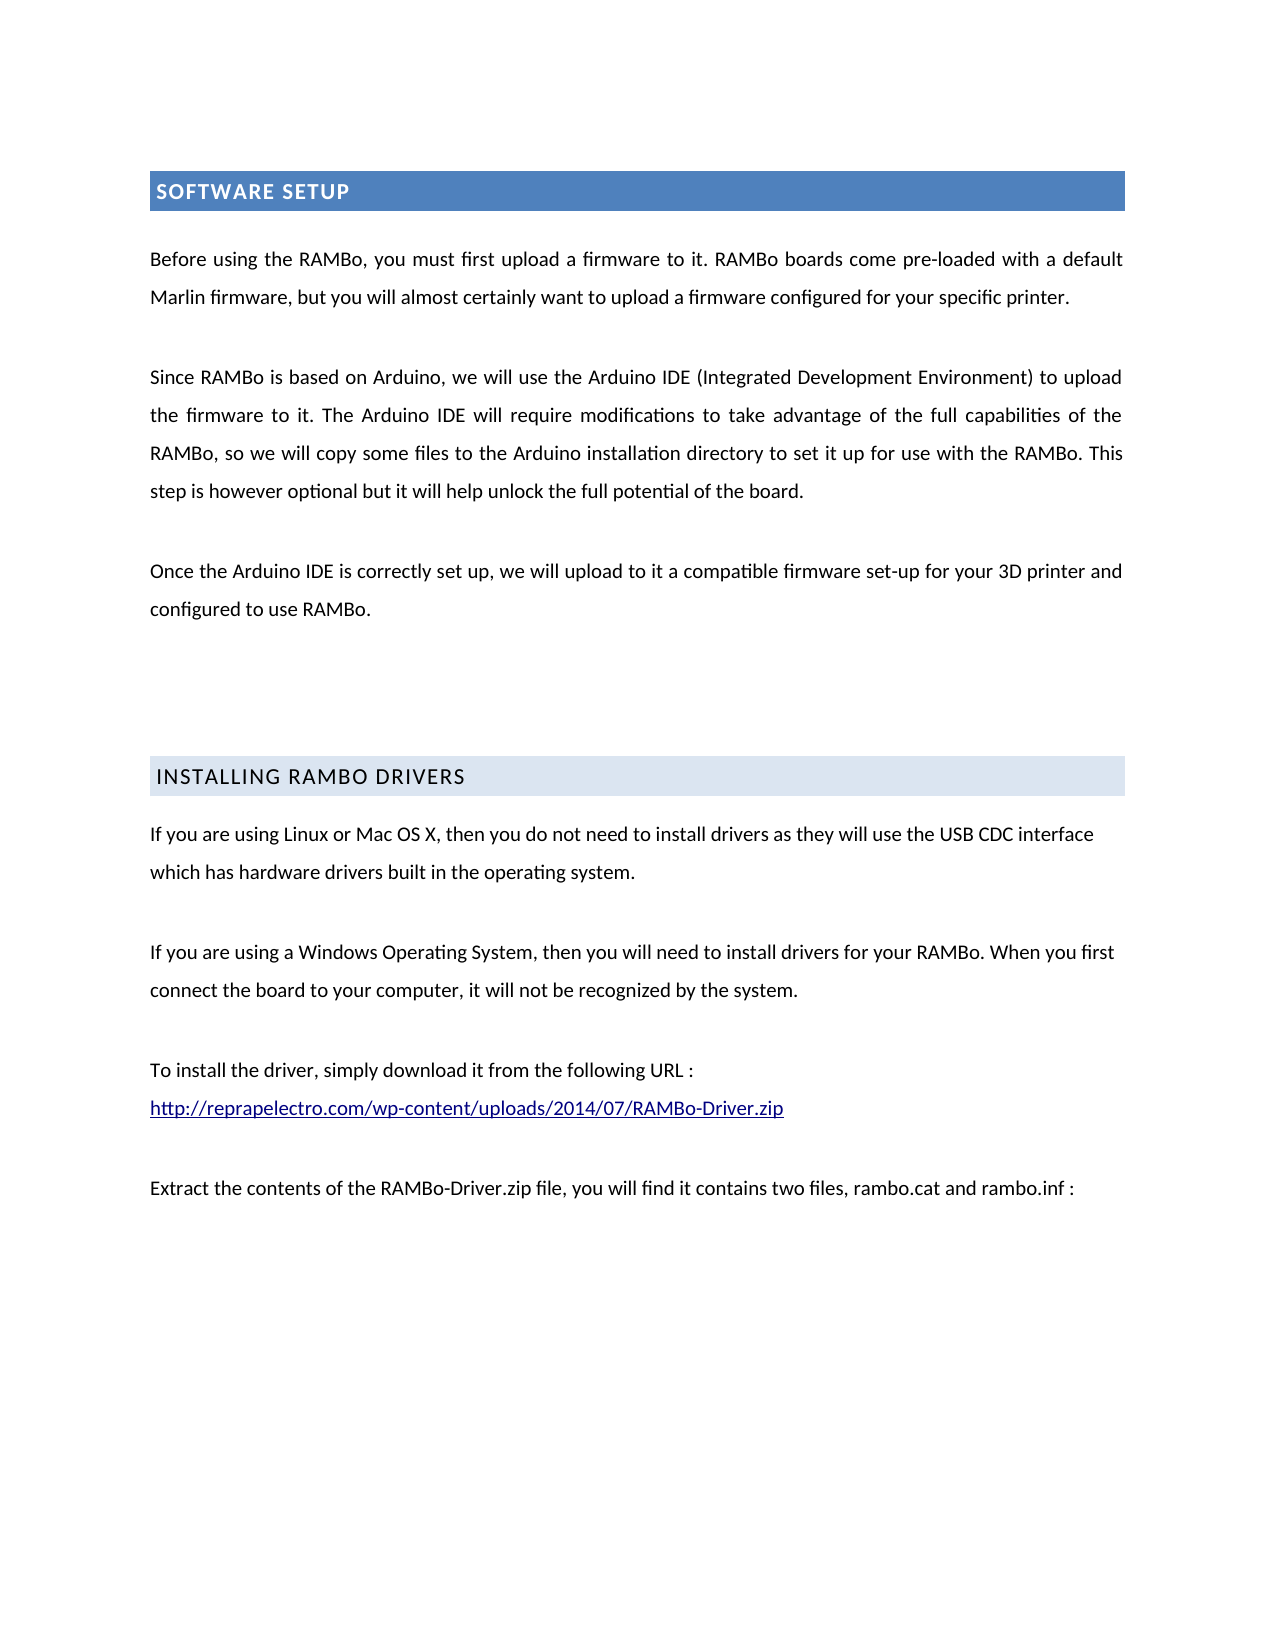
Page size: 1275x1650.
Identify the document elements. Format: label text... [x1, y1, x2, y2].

text To install the driver, simply download it from the following URL : http://reprapelectro.com/wp-content/uploads/2014/07/RAMBo-Driver.zip [150, 1057, 1125, 1121]
text Before using the RAMBo, you must first upload a firmware to it. RAMBo boards come pre-loaded with a default Marlin firmware, but you will almost certainly want to upload a firmware configured for your specific printer. [150, 246, 1125, 310]
subtitle Installing RAMBo drivers [156, 762, 1119, 790]
text If you are using a Windows Operating System, then you will need to install drivers for your RAMBo. When you first connect the board to your computer, it will not be recognized by the system. [150, 939, 1125, 1003]
subtitle Software setup [156, 177, 1119, 205]
text Since RAMBo is based on Arduino, we will use the Arduino IDE (Integrated Development Environment) to upload the firmware to it. The Arduino IDE will require modifications to take advantage of the full capabilities of the RAMBo, so we will copy some files to the Arduino installation directory to set it up for use with the RAMBo. This step is however optional but it will help unlock the full potential of the board. [150, 364, 1125, 504]
text If you are using Linux or Mac OS X, then you do not need to install drivers as they will use the USB CDC interface which has hardware drivers built in the operating system. [150, 821, 1125, 885]
text Extract the contents of the RAMBo-Driver.zip file, you will find it contains two files, rambo.cat and rambo.inf : [150, 1175, 1125, 1201]
text Once the Arduino IDE is correctly set up, we will upload to it a compatible firmware set-up for your 3D printer and configured to use RAMBo. [150, 558, 1125, 622]
